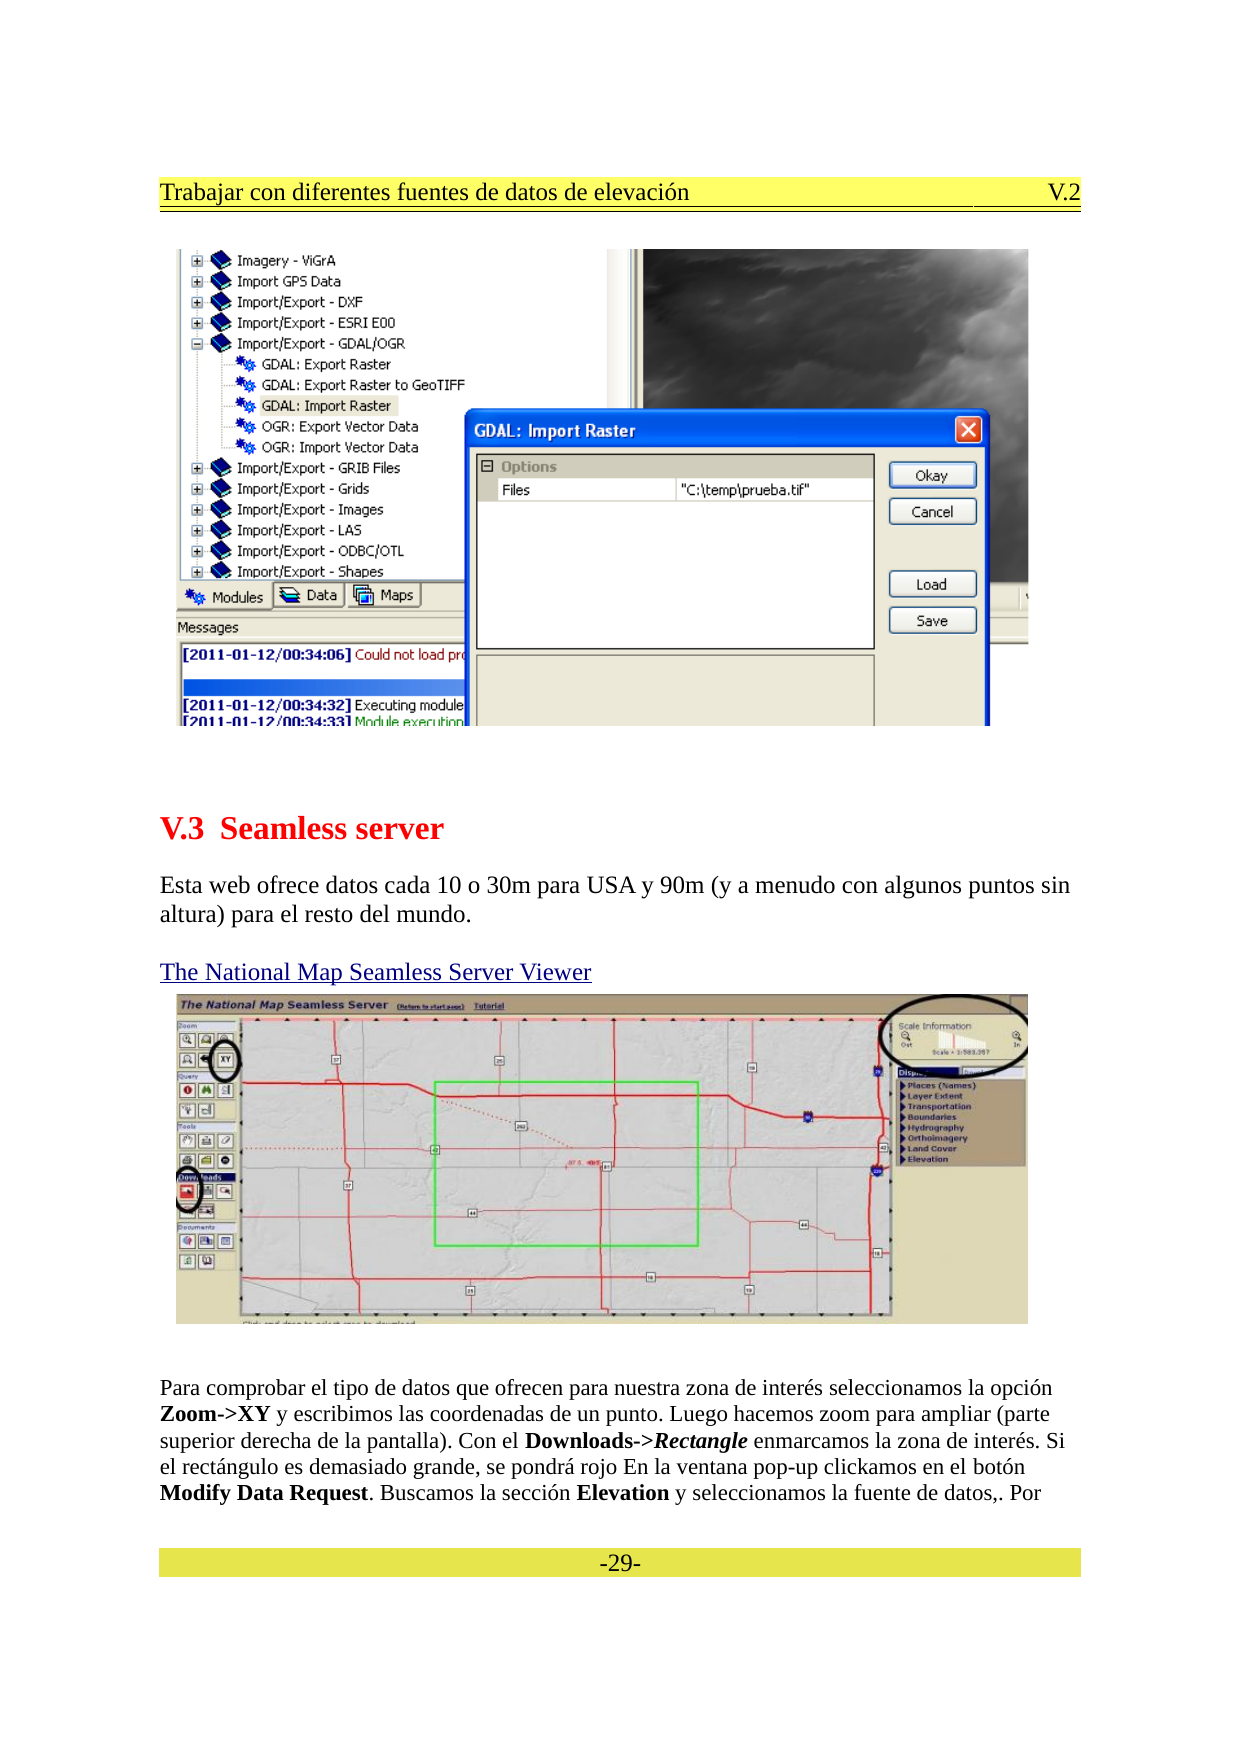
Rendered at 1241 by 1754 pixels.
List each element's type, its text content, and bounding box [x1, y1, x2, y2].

text Esta web ofrece datos cada 10 o 30m para USA y 90m (y a menudo con algunos puntos sin altura) para el resto del mundo. The National Map Seamless Server Viewer [159, 871, 1081, 1361]
picture [176, 249, 1029, 726]
text Para comprobar el tipo de datos que ofrecen para nuestra zona de interés seleccionamos la opción Zoom->XY y escribimos las coordenadas de un punto. Luego hacemos zoom para ampliar (parte superior derecha de la pantalla). Con el Downloads->Rectangle enmarcamos la zona de interés. Si el rectángulo es demasiado grande, se pondrá rojo En la ventana pop-up clickamos en el botón Modify Data Request. Buscamos la sección Elevation y seleccionamos la fuente de datos,. Por [159, 1374, 1081, 1506]
subtitle Seamless server [159, 808, 1081, 847]
picture [176, 994, 1028, 1324]
